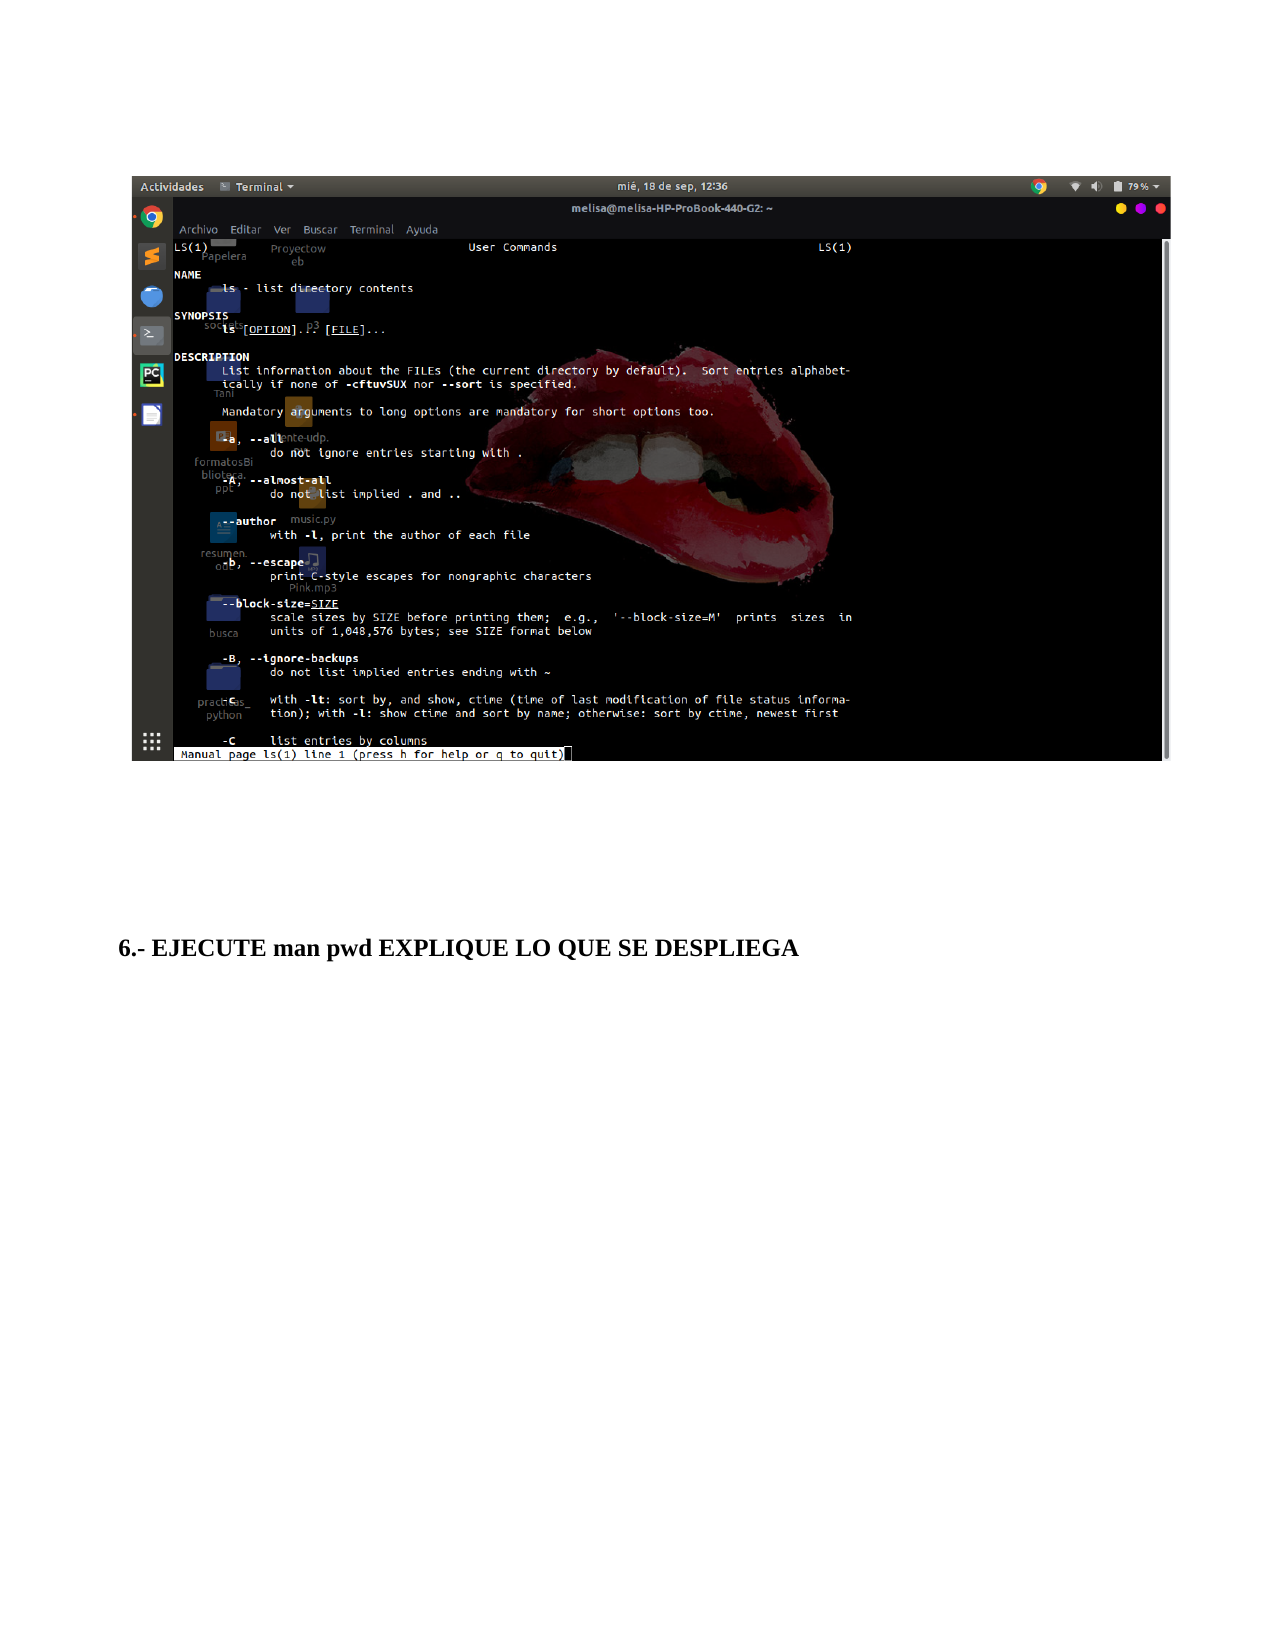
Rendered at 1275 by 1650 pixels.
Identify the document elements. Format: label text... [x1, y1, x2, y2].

text 6.- EJECUTE man pwd EXPLIQUE LO QUE SE DESPLIEGA [118, 933, 1157, 962]
picture [131, 176, 1171, 761]
